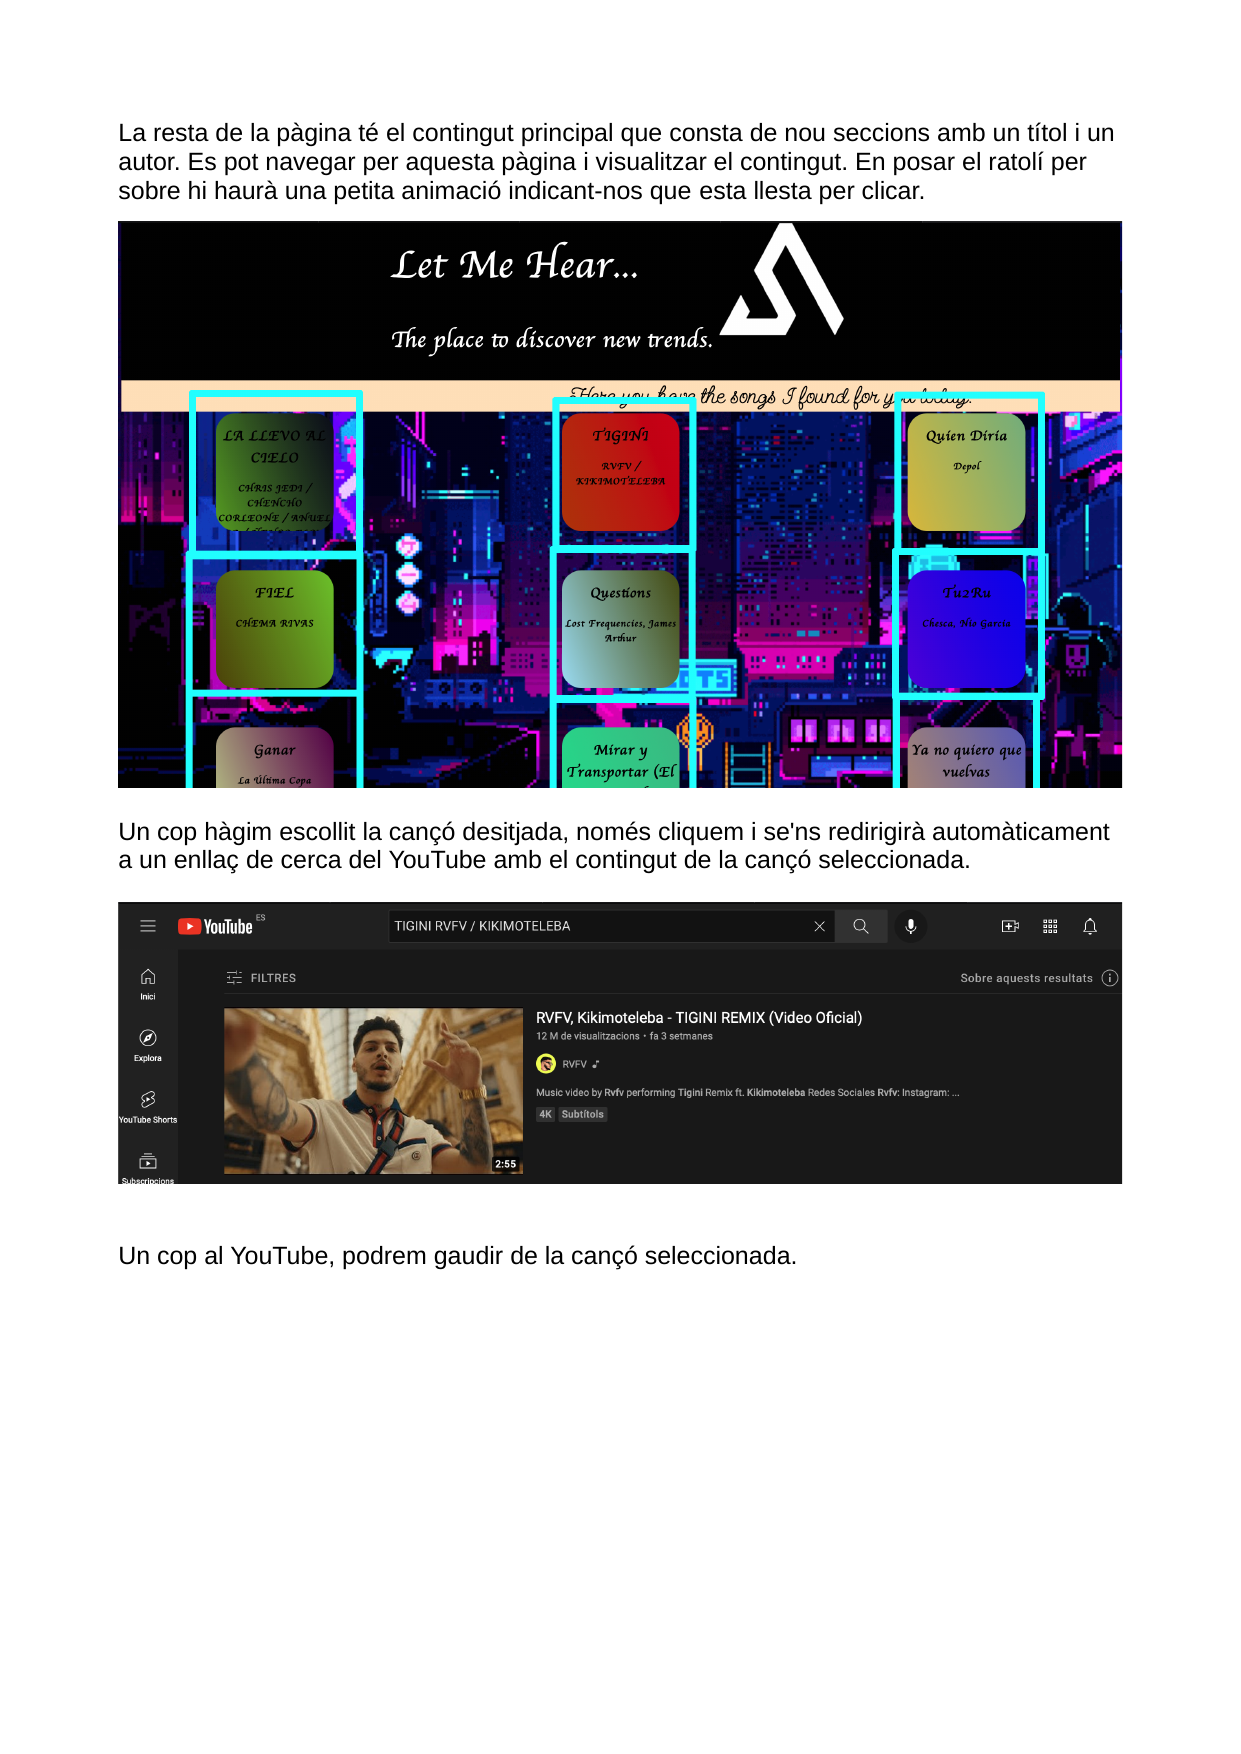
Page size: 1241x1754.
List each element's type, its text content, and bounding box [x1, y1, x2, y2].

text Un cop hàgim escollit la cançó desitjada, només cliquem i se'ns redirigirà automàticament a un enllaç de cerca del YouTube amb el contingut de la cançó seleccionada. [118, 816, 1122, 874]
text Un cop al YouTube, podrem gaudir de la cançó seleccionada. [118, 1241, 1122, 1270]
picture [118, 902, 1123, 1184]
text La resta de la pàgina té el contingut principal que consta de nou seccions amb un títol i un autor. Es pot navegar per aquesta pàgina i visualitzar el contingut. En posar el ratolí per sobre hi haurà una petita animació indicant-nos que esta llesta per clicar. [118, 118, 1122, 204]
picture [118, 221, 1123, 788]
